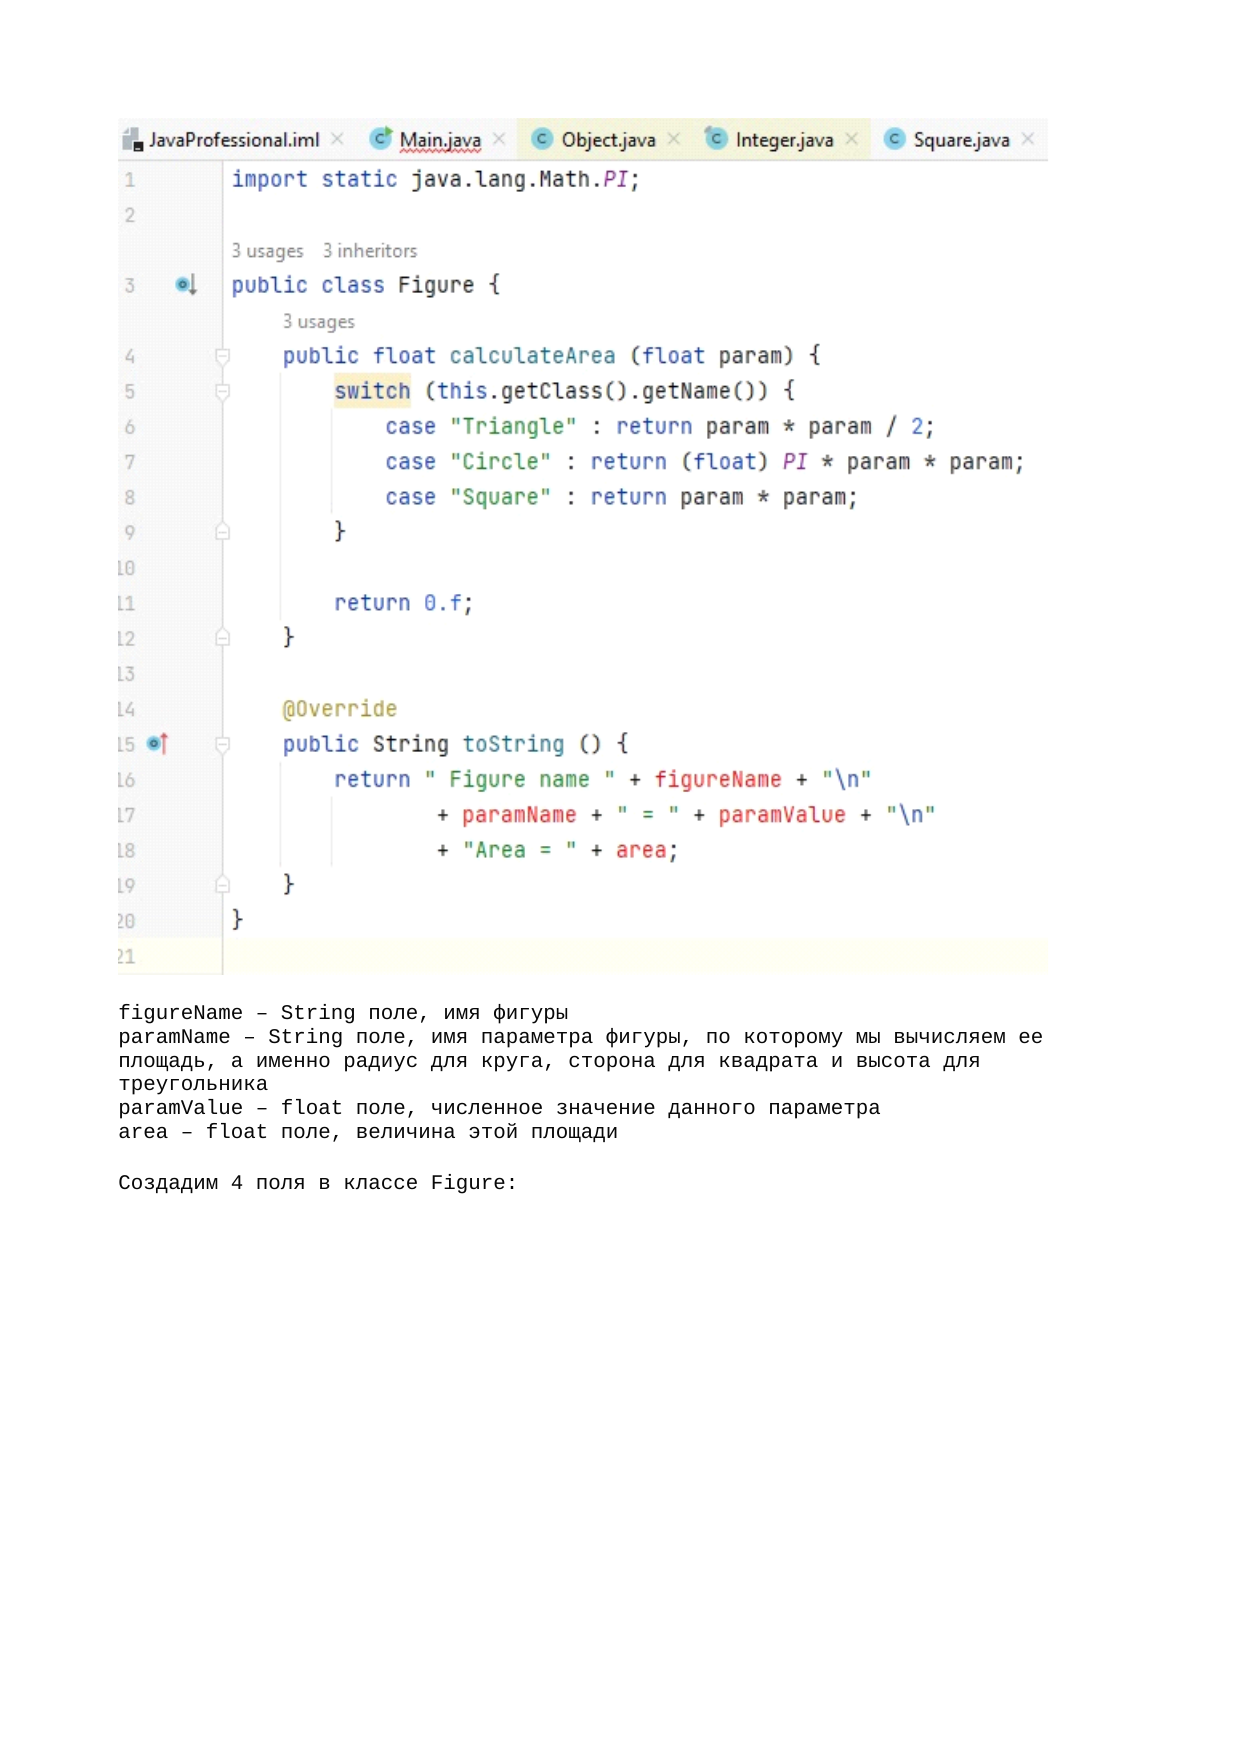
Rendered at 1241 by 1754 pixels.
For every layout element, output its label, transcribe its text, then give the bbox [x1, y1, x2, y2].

text figureName – String поле, имя фигуры [118, 1002, 1122, 1026]
text paramName – String поле, имя параметра фигуры, по которому мы вычисляем ее площадь, а именно радиус для круга, сторона для квадрата и высота для треугольника [118, 1026, 1122, 1097]
text area – float поле, величина этой площади [118, 1121, 1122, 1144]
text paramValue – float поле, численное значение данного параметра [118, 1097, 1122, 1121]
text Создадим 4 поля в классе Figure: [118, 1172, 1122, 1196]
